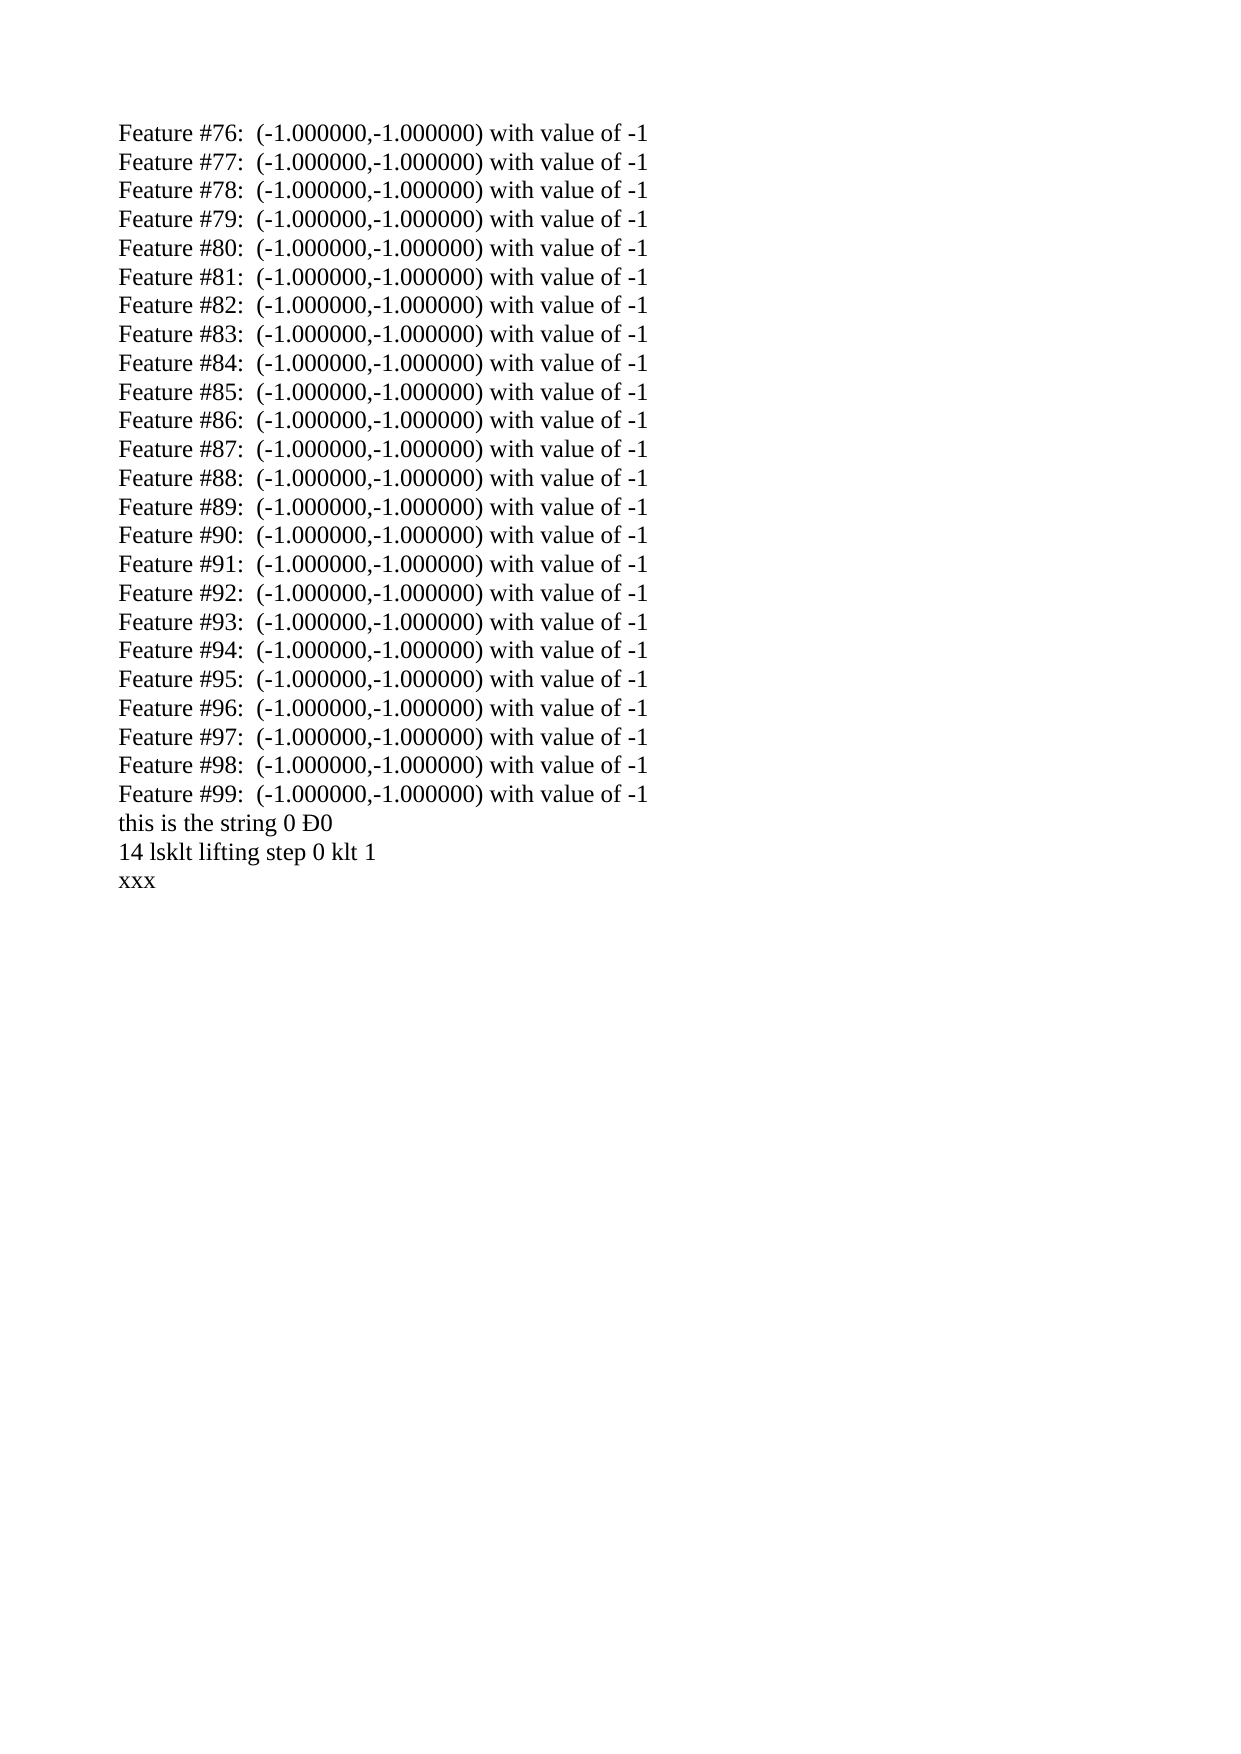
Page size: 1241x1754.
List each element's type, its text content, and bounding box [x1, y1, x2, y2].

text xxx [118, 866, 1122, 894]
text Feature #76: (-1.000000,-1.000000) with value of -1 [118, 118, 1122, 147]
text Feature #81: (-1.000000,-1.000000) with value of -1 [118, 262, 1122, 291]
text Feature #82: (-1.000000,-1.000000) with value of -1 [118, 291, 1122, 319]
text 14 lsklt lifting step 0 klt 1 [118, 837, 1122, 866]
text Feature #87: (-1.000000,-1.000000) with value of -1 [118, 434, 1122, 463]
text Feature #98: (-1.000000,-1.000000) with value of -1 [118, 751, 1122, 779]
text Feature #97: (-1.000000,-1.000000) with value of -1 [118, 722, 1122, 751]
text Feature #92: (-1.000000,-1.000000) with value of -1 [118, 578, 1122, 607]
text Feature #78: (-1.000000,-1.000000) with value of -1 [118, 176, 1122, 204]
text Feature #77: (-1.000000,-1.000000) with value of -1 [118, 147, 1122, 176]
text Feature #84: (-1.000000,-1.000000) with value of -1 [118, 348, 1122, 377]
text Feature #95: (-1.000000,-1.000000) with value of -1 [118, 664, 1122, 693]
text Feature #89: (-1.000000,-1.000000) with value of -1 [118, 492, 1122, 521]
text Feature #83: (-1.000000,-1.000000) with value of -1 [118, 319, 1122, 348]
text this is the string 0 Ð0 [118, 808, 1122, 837]
text Feature #90: (-1.000000,-1.000000) with value of -1 [118, 521, 1122, 549]
text Feature #80: (-1.000000,-1.000000) with value of -1 [118, 233, 1122, 262]
text Feature #94: (-1.000000,-1.000000) with value of -1 [118, 636, 1122, 664]
text Feature #99: (-1.000000,-1.000000) with value of -1 [118, 779, 1122, 808]
text Feature #85: (-1.000000,-1.000000) with value of -1 [118, 377, 1122, 406]
text Feature #96: (-1.000000,-1.000000) with value of -1 [118, 693, 1122, 722]
text Feature #93: (-1.000000,-1.000000) with value of -1 [118, 607, 1122, 636]
text Feature #86: (-1.000000,-1.000000) with value of -1 [118, 406, 1122, 434]
text Feature #79: (-1.000000,-1.000000) with value of -1 [118, 204, 1122, 233]
text Feature #88: (-1.000000,-1.000000) with value of -1 [118, 463, 1122, 492]
text Feature #91: (-1.000000,-1.000000) with value of -1 [118, 549, 1122, 578]
